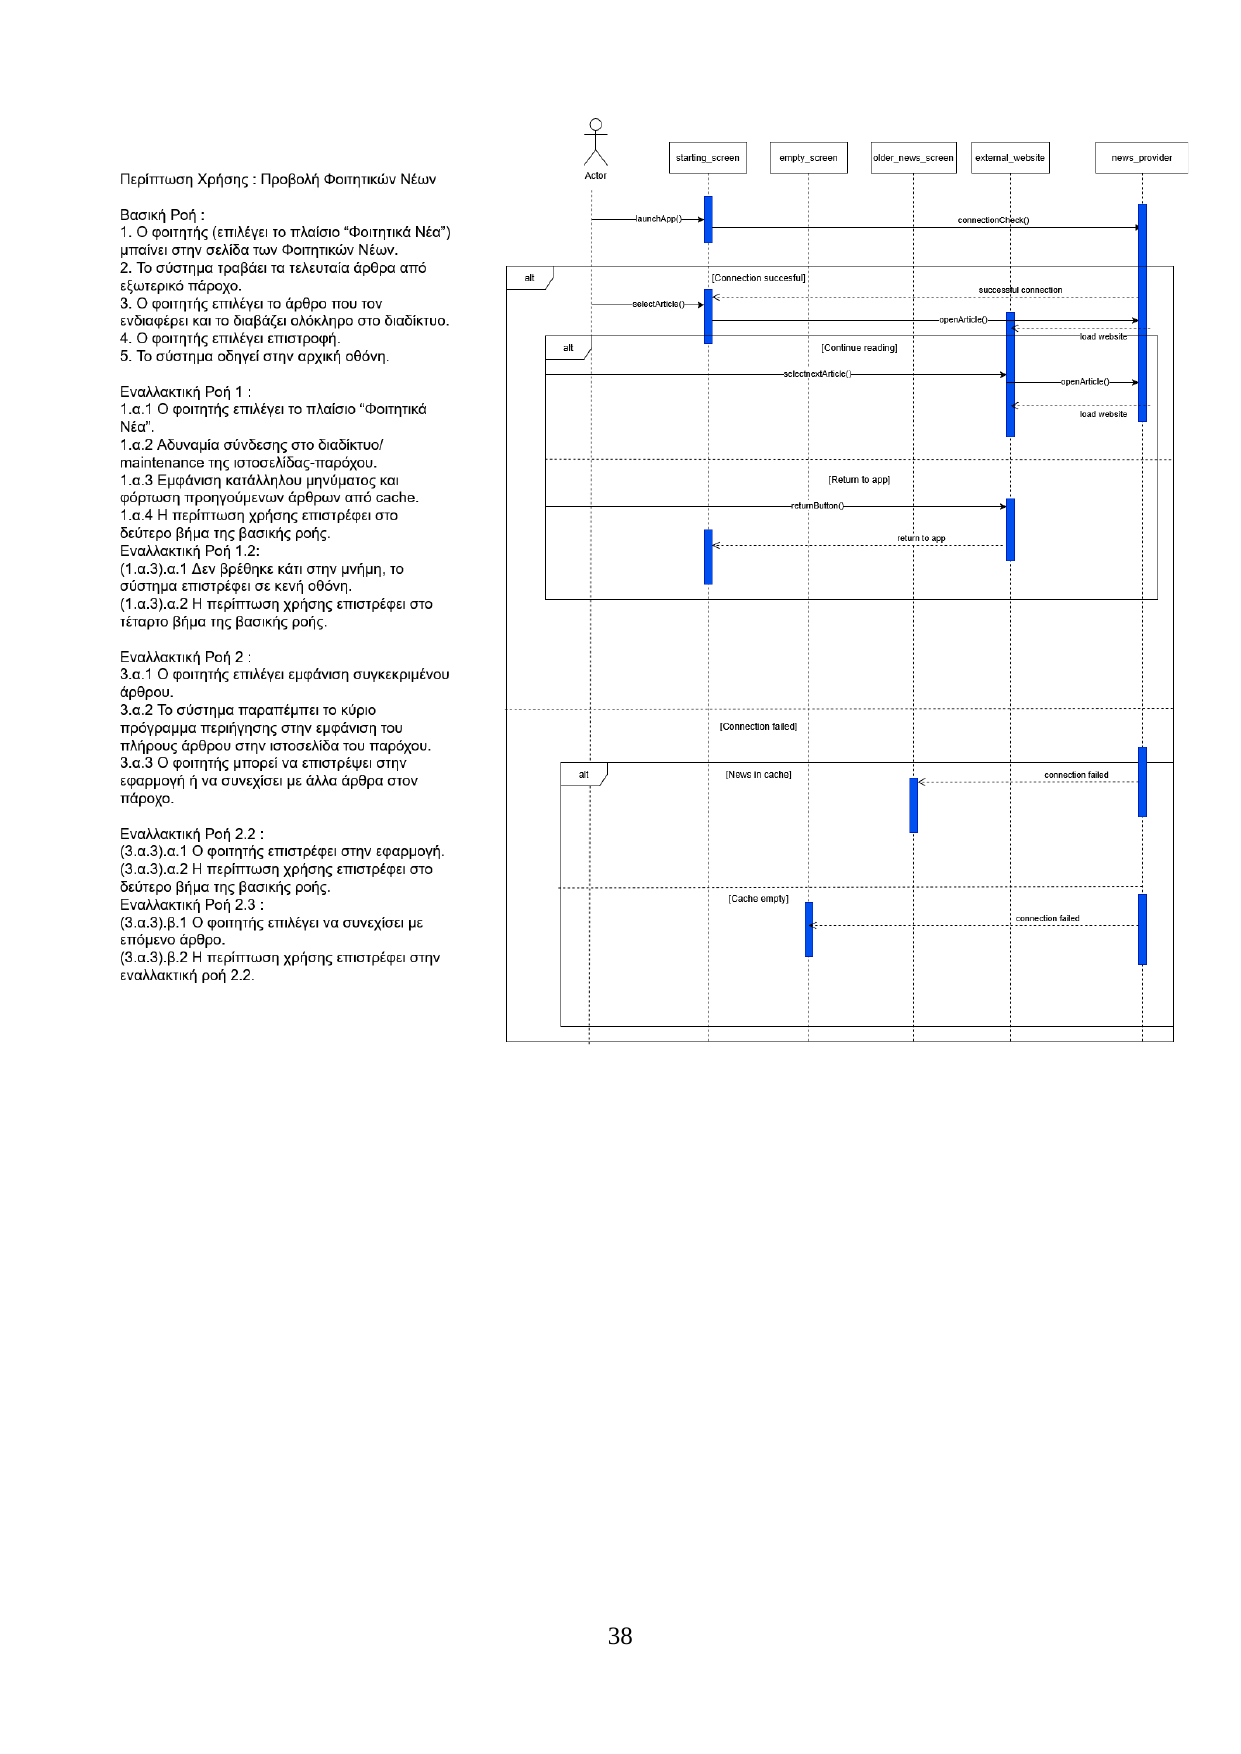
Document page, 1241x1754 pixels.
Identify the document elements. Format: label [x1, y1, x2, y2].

picture [118, 118, 1189, 1045]
